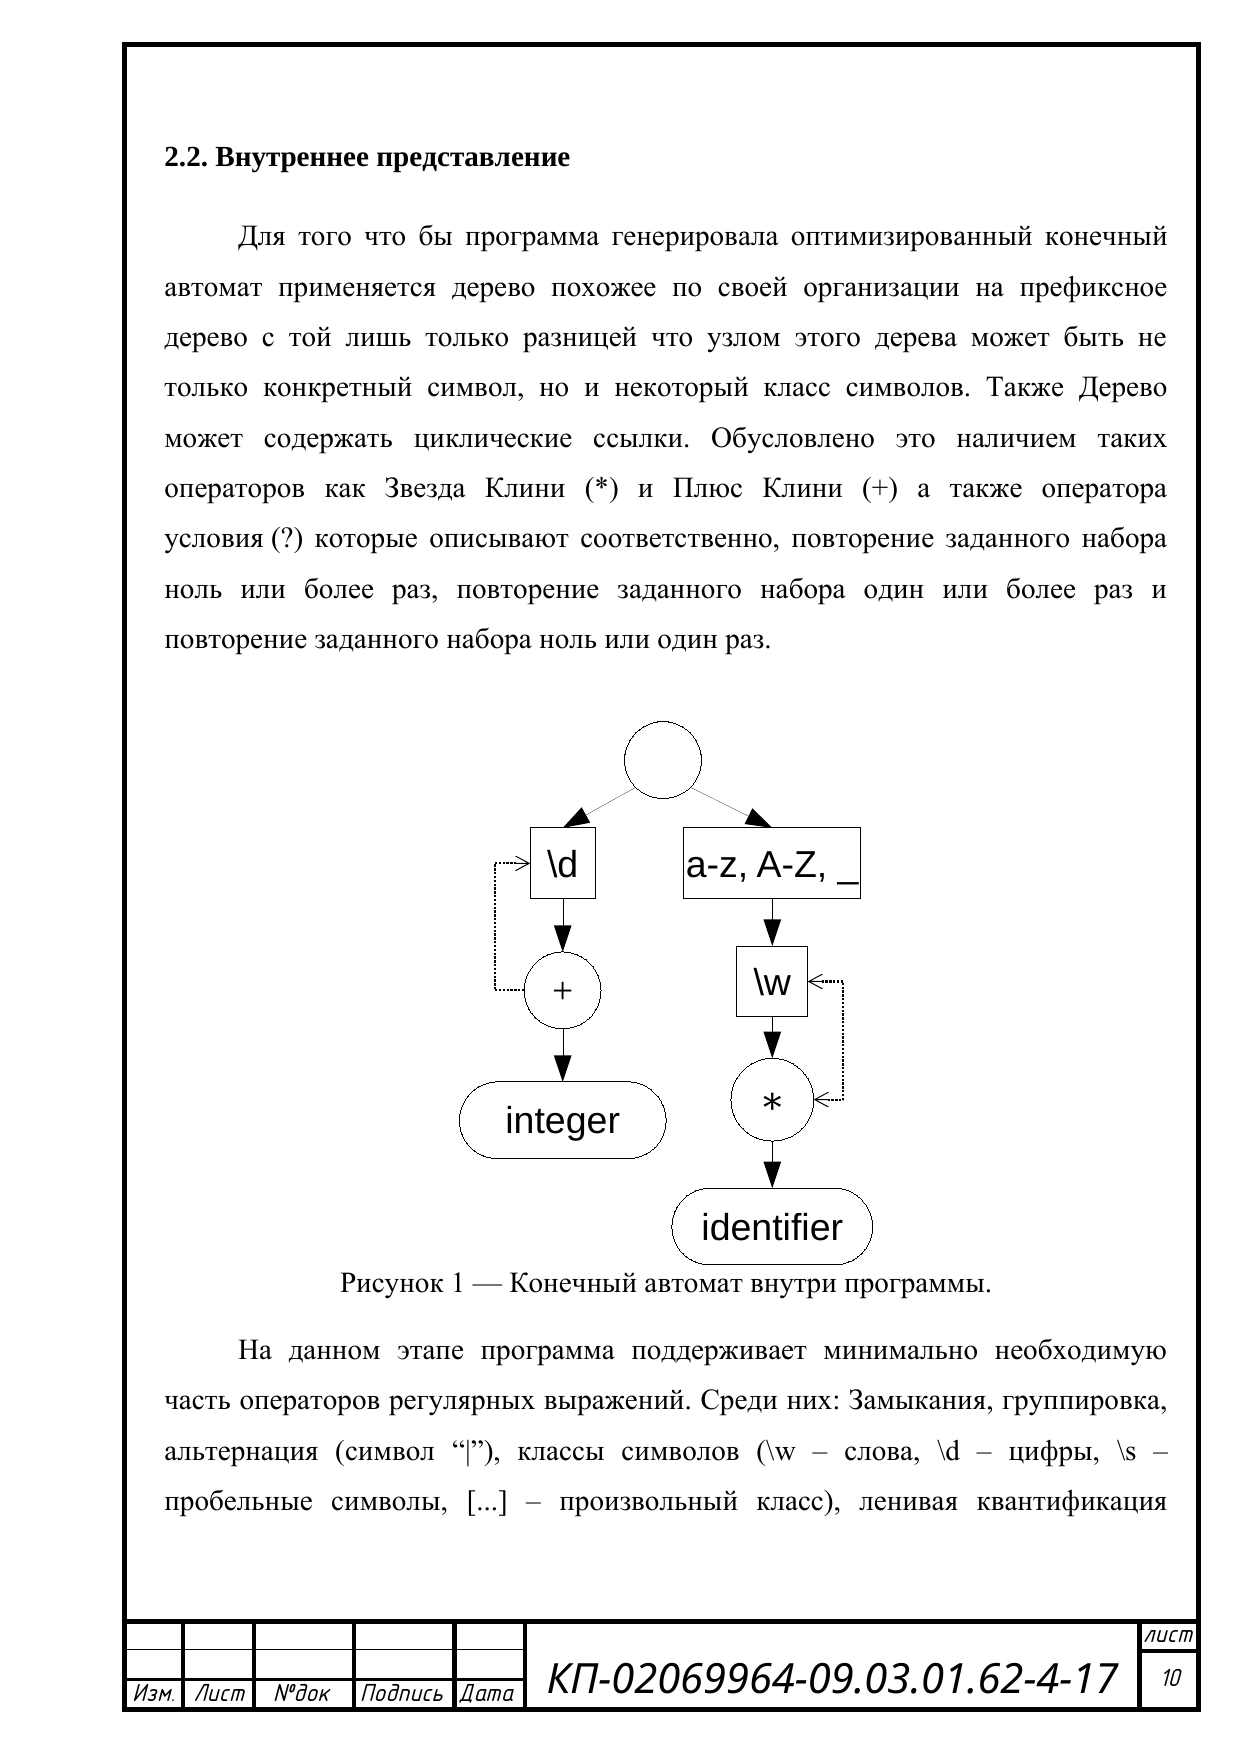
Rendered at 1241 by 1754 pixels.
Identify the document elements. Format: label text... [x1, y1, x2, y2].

subtitle 2.2. Внутреннее представление [164, 139, 1168, 172]
text Для того что бы программа генерировала оптимизированный конечный автомат применяется дерево похожее по своей организации на префиксное дерево с той лишь только разницей что узлом этого дерева может быть не только конкретный символ, но и некоторый класс символов. Также Дерево может содержать циклические ссылки. Обусловлено это наличием таких операторов как Звезда Клини (*) и Плюс Клини (+) а также оператора условия (?) которые описывают соответственно, повторение заданного набора ноль или более раз, повторение заданного набора один или более раз и повторение заданного набора ноль или один раз. [164, 218, 1168, 654]
text Рисунок 1 — Конечный автомат внутри программы. [164, 722, 1168, 1298]
text На данном этапе программа поддерживает минимально необходимую часть операторов регулярных выражений. Среди них: Замыкания, группировка, альтернация (символ “|”), классы символов (\w – слова, \d – цифры, \s – пробельные символы, [...] – произвольный класс), ленивая квантификация [164, 1332, 1168, 1517]
